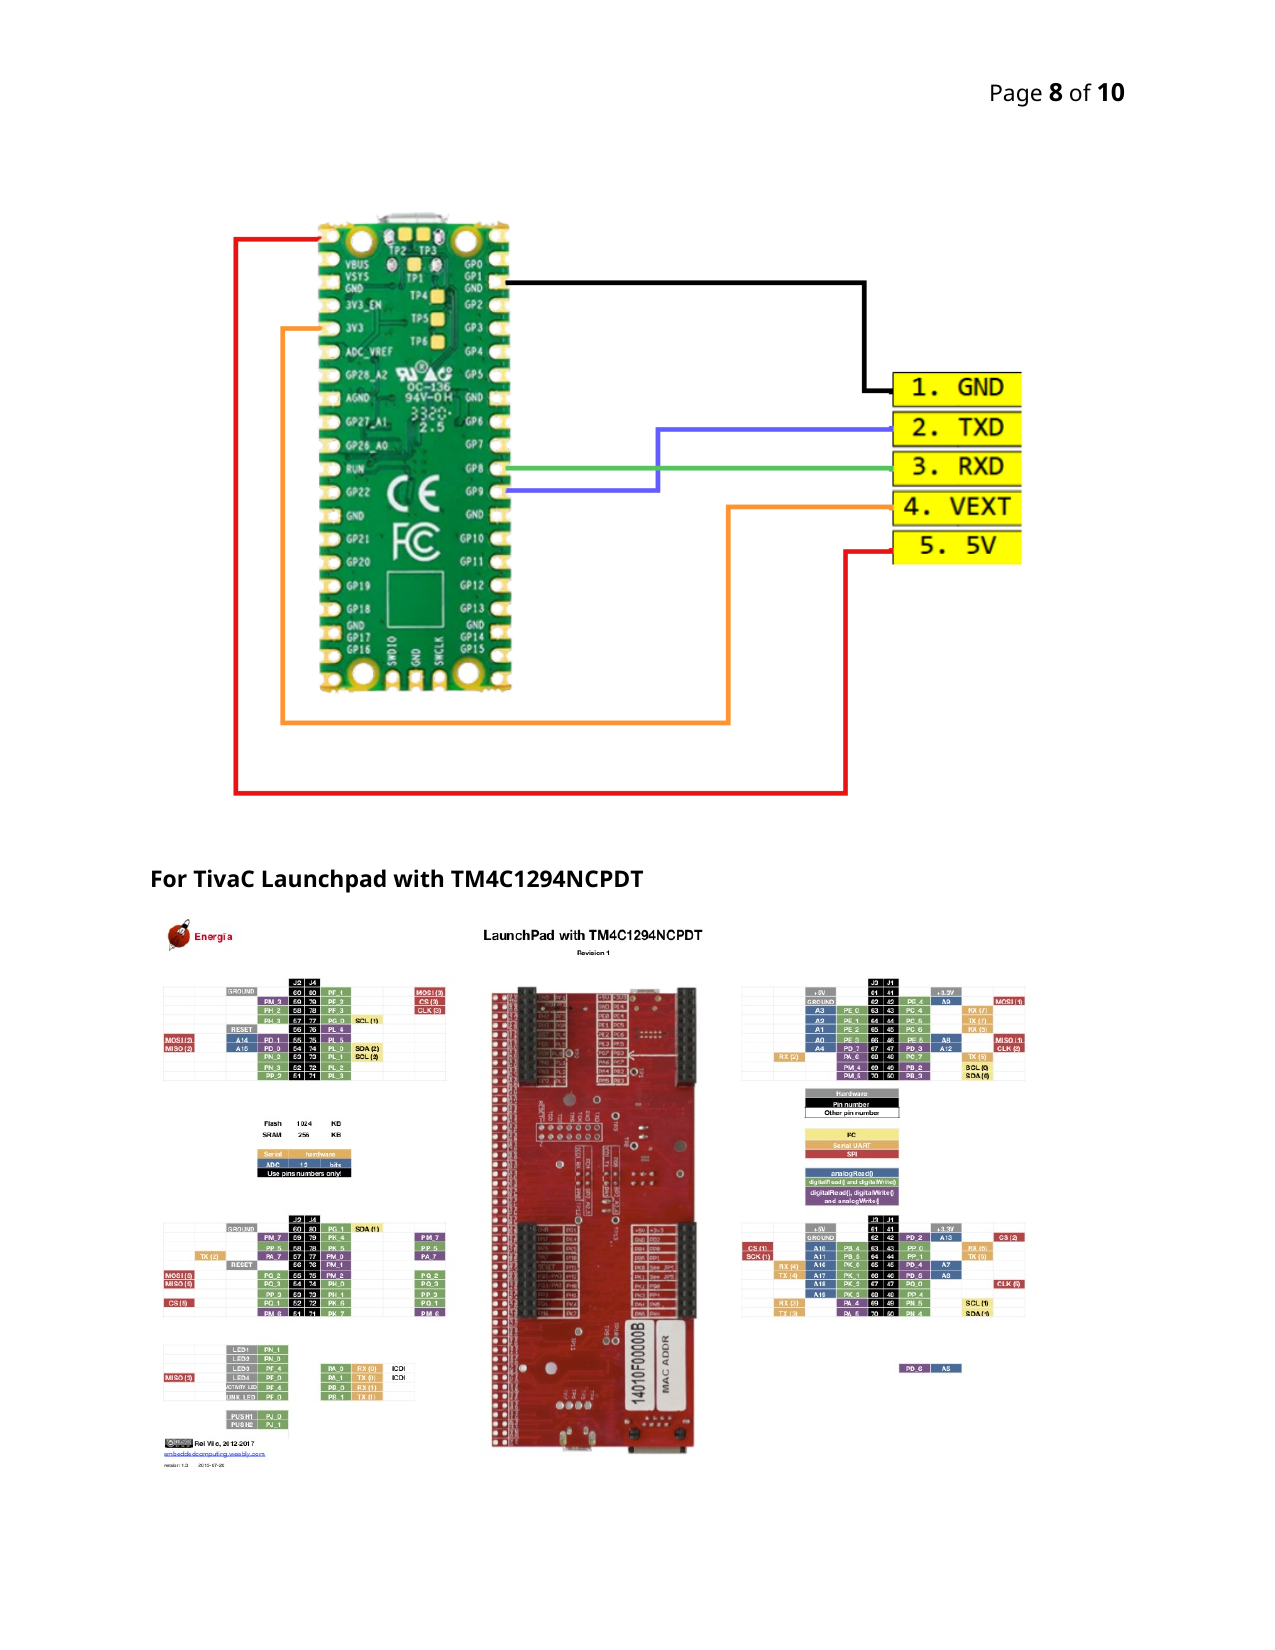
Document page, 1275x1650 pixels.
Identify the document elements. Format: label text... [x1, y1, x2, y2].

picture [189, 150, 1086, 831]
picture [150, 910, 1035, 1474]
subtitle For TivaC Launchpad with TM4C1294NCPDT [150, 863, 1125, 1474]
